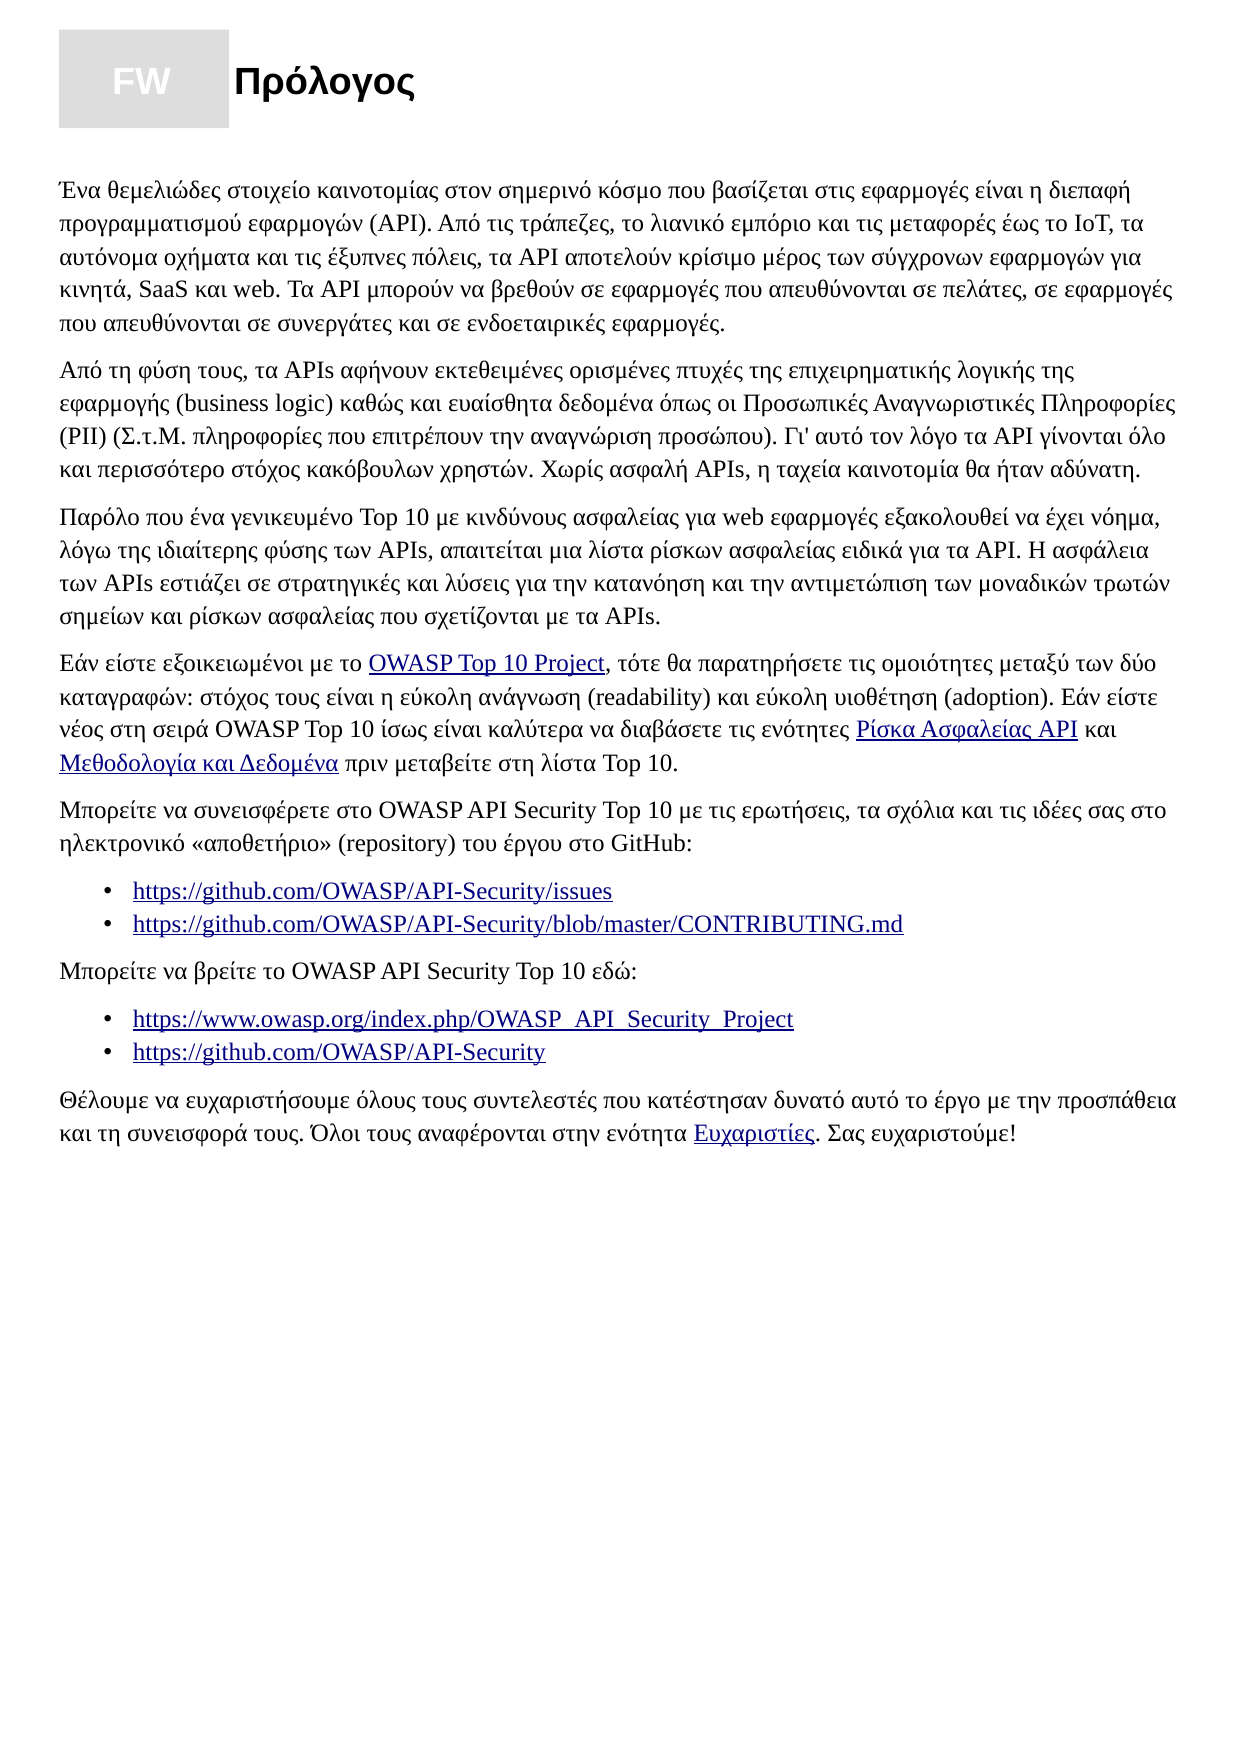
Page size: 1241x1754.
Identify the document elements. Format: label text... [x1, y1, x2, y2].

list https://github.com/OWASP/API-Security/issues [103, 876, 1181, 904]
text Από τη φύση τους, τα APIs αφήνουν εκτεθειμένες ορισμένες πτυχές της επιχειρηματικής λογικής της εφαρμογής (business logic) καθώς και ευαίσθητα δεδομένα όπως οι Προσωπικές Αναγνωριστικές Πληροφορίες (PII) (Σ.τ.Μ. πληροφορίες που επιτρέπουν την αναγνώριση προσώπου). Γι' αυτό τον λόγο τα API γίνονται όλο και περισσότερο στόχος κακόβουλων χρηστών. Χωρίς ασφαλή APIs, η ταχεία καινοτομία θα ήταν αδύνατη. [59, 355, 1181, 483]
list https://github.com/OWASP/API-Security [103, 1037, 1181, 1066]
text Θέλουμε να ευχαριστήσουμε όλους τους συντελεστές που κατέστησαν δυνατό αυτό το έργο με την προσπάθεια και τη συνεισφορά τους. Όλοι τους αναφέρονται στην ενότητα Ευχαριστίες. Σας ευχαριστούμε! [59, 1085, 1181, 1146]
text Εάν είστε εξοικειωμένοι με το OWASP Top 10 Project, τότε θα παρατηρήσετε τις ομοιότητες μεταξύ των δύο καταγραφών: στόχος τους είναι η εύκολη ανάγνωση (readability) και εύκολη υιοθέτηση (adoption). Εάν είστε νέος στη σειρά OWASP Top 10 ίσως είναι καλύτερα να διαβάσετε τις ενότητες Ρίσκα Ασφαλείας API και Μεθοδολογία και Δεδομένα πριν μεταβείτε στη λίστα Top 10. [59, 648, 1181, 776]
text Παρόλο που ένα γενικευμένο Top 10 με κινδύνους ασφαλείας για web εφαρμογές εξακολουθεί να έχει νόημα, λόγω της ιδιαίτερης φύσης των APIs, απαιτείται μια λίστα ρίσκων ασφαλείας ειδικά για τα API. Η ασφάλεια των APIs εστιάζει σε στρατηγικές και λύσεις για την κατανόηση και την αντιμετώπιση των μοναδικών τρωτών σημείων και ρίσκων ασφαλείας που σχετίζονται με τα APIs. [59, 502, 1181, 630]
text Ένα θεμελιώδες στοιχείο καινοτομίας στον σημερινό κόσμο που βασίζεται στις εφαρμογές είναι η διεπαφή προγραμματισμού εφαρμογών (API). Από τις τράπεζες, το λιανικό εμπόριο και τις μεταφορές έως το IoT, τα αυτόνομα οχήματα και τις έξυπνες πόλεις, τα API αποτελούν κρίσιμο μέρος των σύγχρονων εφαρμογών για κινητά, SaaS και web. Τα API μπορούν να βρεθούν σε εφαρμογές που απευθύνονται σε πελάτες, σε εφαρμογές που απευθύνονται σε συνεργάτες και σε ενδοεταιρικές εφαρμογές. [59, 176, 1181, 336]
text Μπορείτε να συνεισφέρετε στο OWASP API Security Top 10 με τις ερωτήσεις, τα σχόλια και τις ιδέες σας στο ηλεκτρονικό «αποθετήριο» (repository) του έργου στο GitHub: [59, 795, 1181, 857]
list https://github.com/OWASP/API-Security/blob/master/CONTRIBUTING.md [103, 909, 1181, 938]
list https://www.owasp.org/index.php/OWASP_API_Security_Project [103, 1004, 1181, 1033]
text Μπορείτε να βρείτε το OWASP API Security Top 10 εδώ: [59, 956, 1181, 985]
